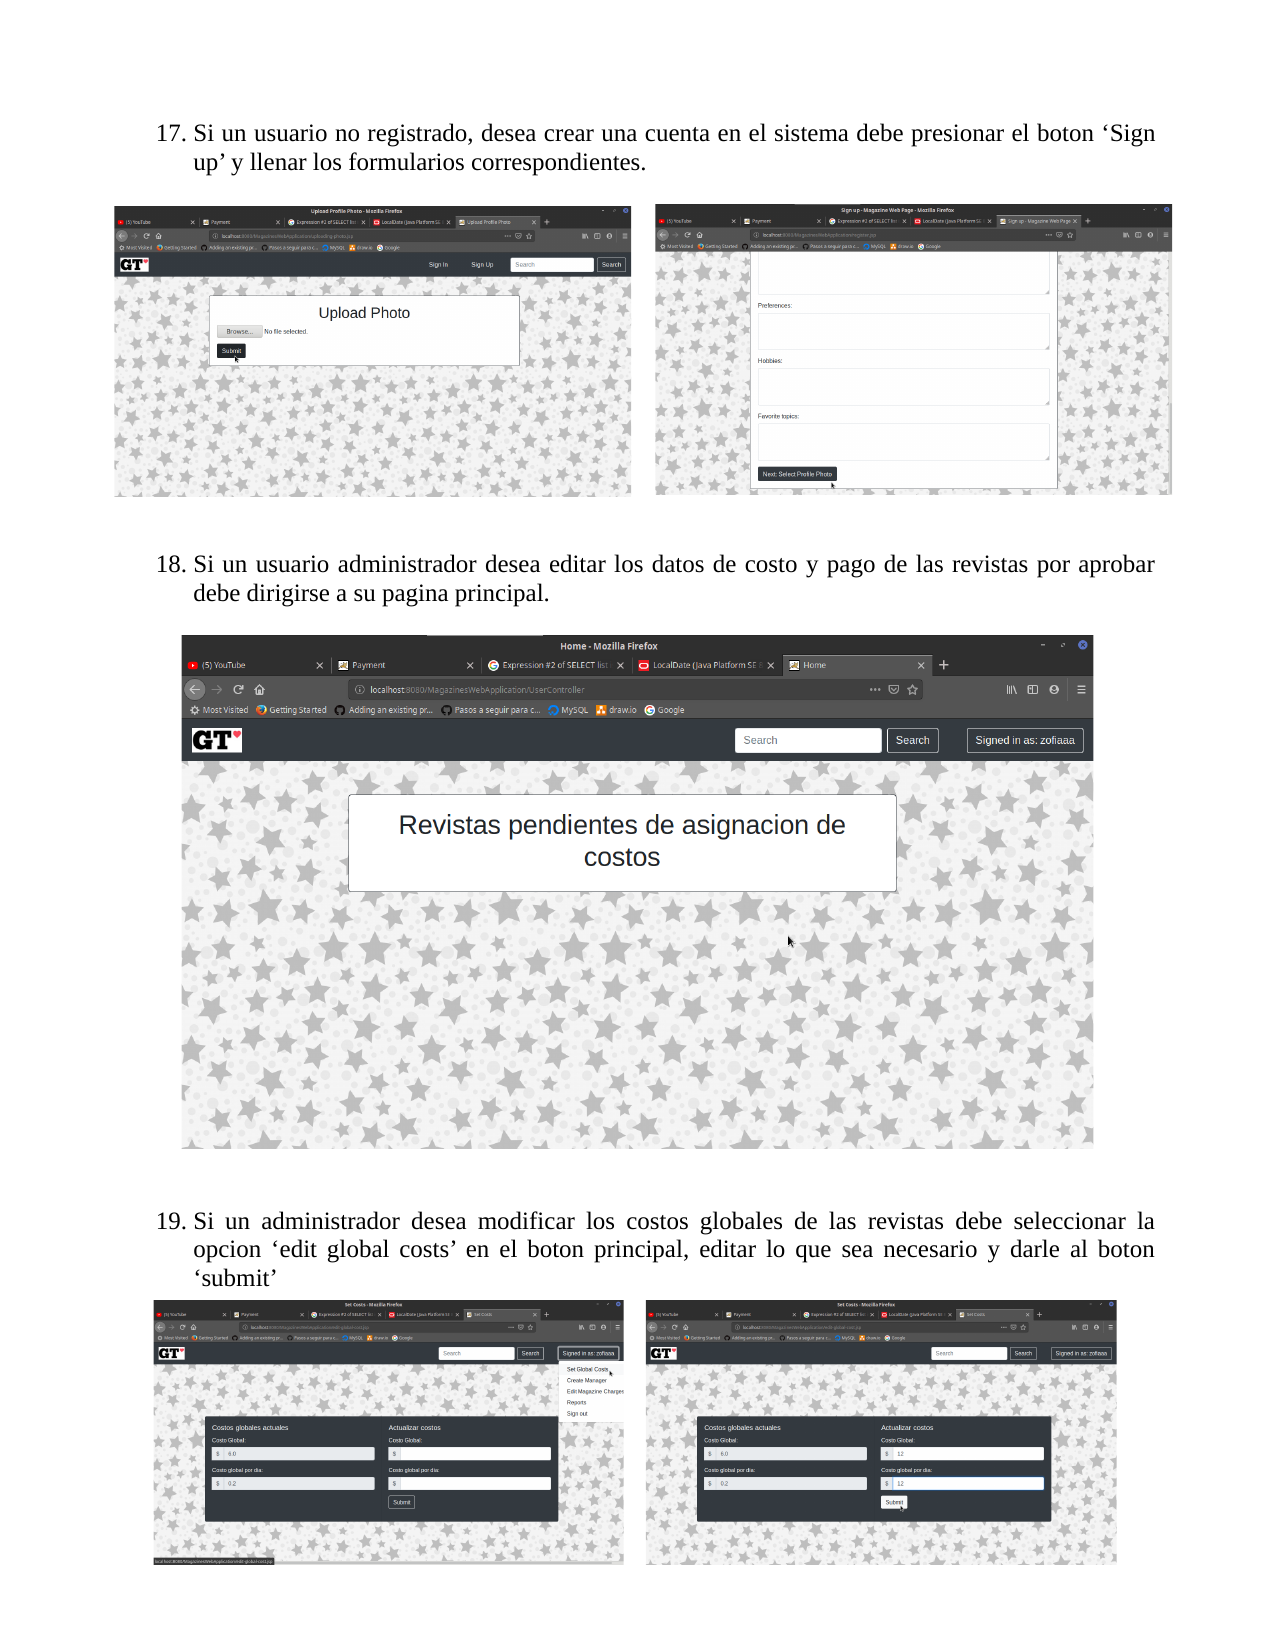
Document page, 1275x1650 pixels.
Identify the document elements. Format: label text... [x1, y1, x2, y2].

picture [181, 635, 1094, 1149]
list Si un usuario administrador desea editar los datos de costo y pago de las revistas por aprobar debe dirigirse a su pagina principal. [156, 549, 1157, 607]
picture [153, 1300, 624, 1565]
picture [655, 204, 1173, 495]
list Si un administrador desea modificar los costos globales de las revistas debe seleccionar la opcion ‘edit global costs’ en el boton principal, editar lo que sea necesario y darle al boton ‘submit’ [156, 1206, 1157, 1292]
picture [645, 1300, 1117, 1565]
list Si un usuario no registrado, desea crear una cuenta en el sistema debe presionar el boton ‘Sign up’ y llenar los formularios correspondientes. [156, 118, 1157, 176]
picture [114, 206, 632, 497]
